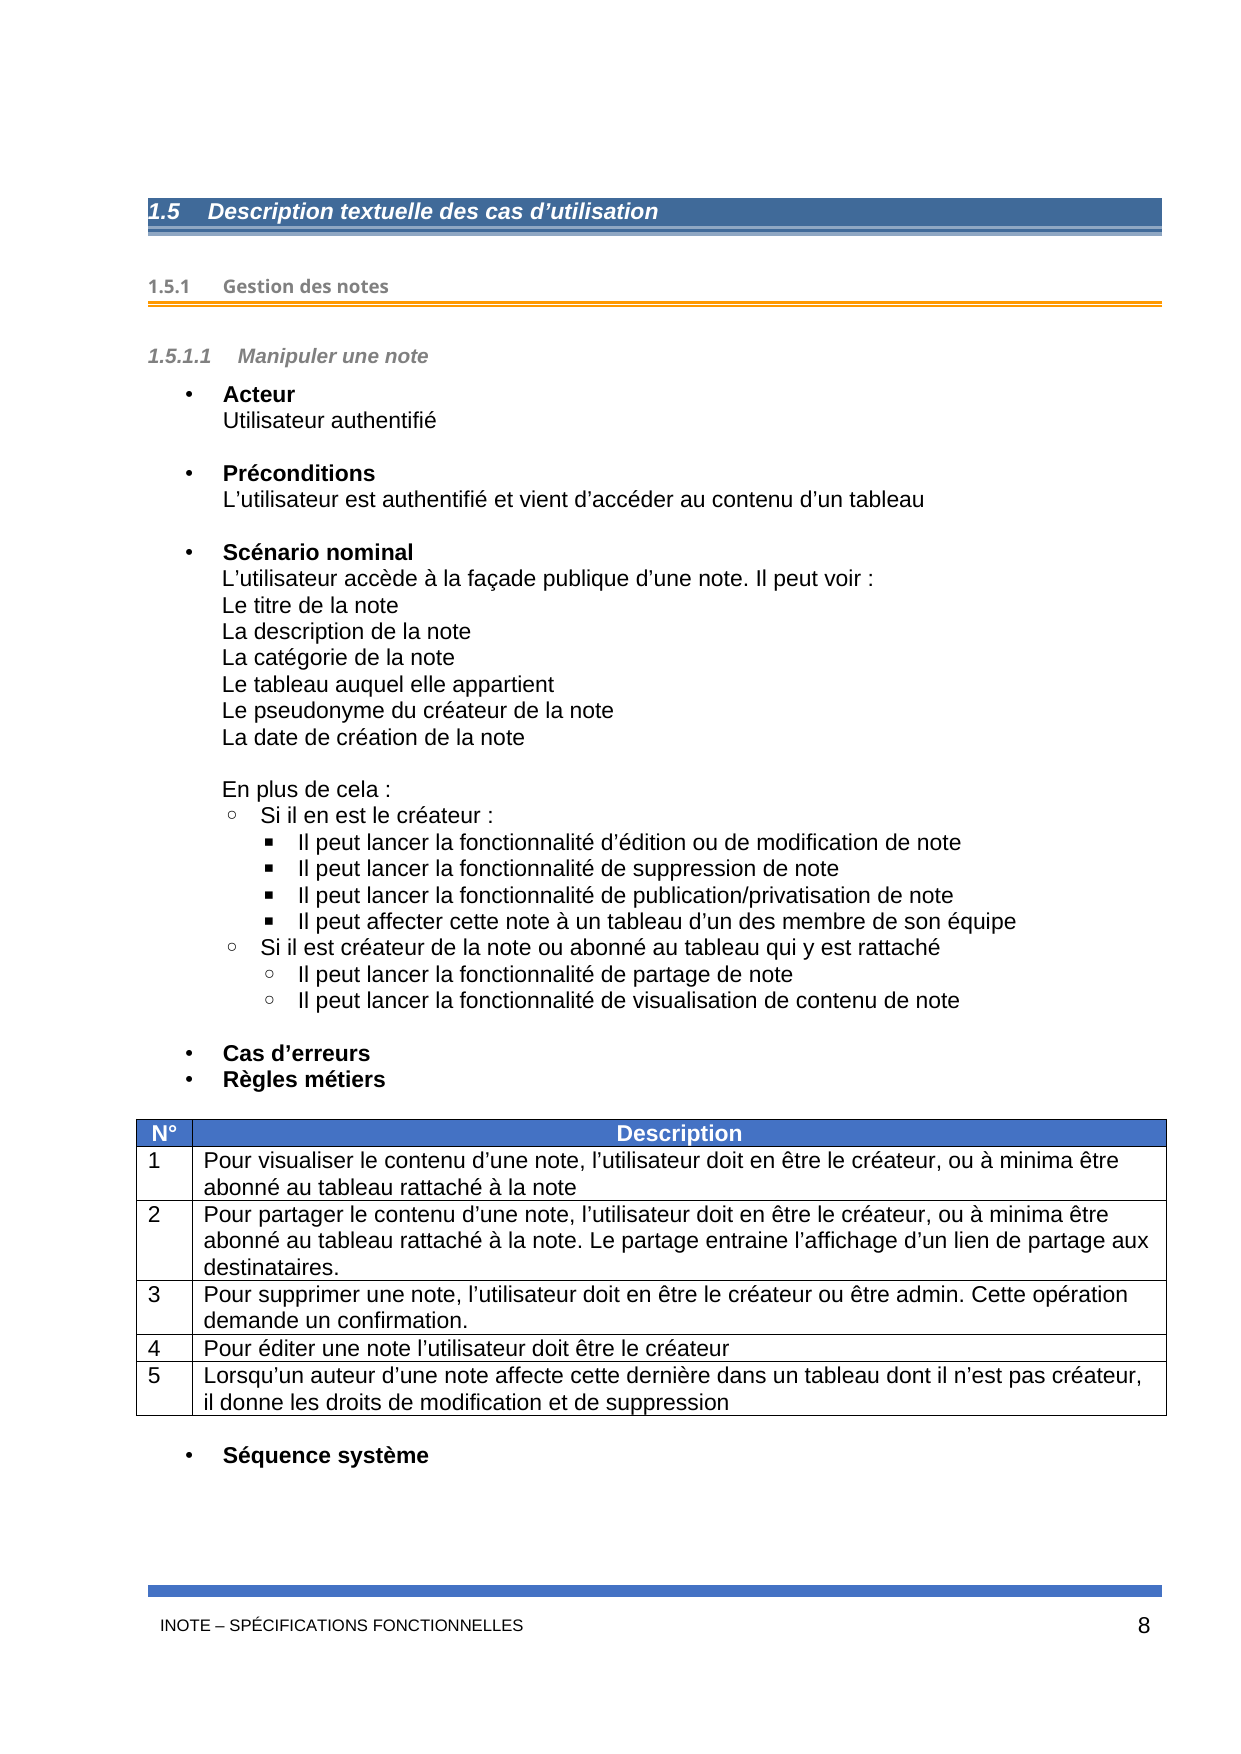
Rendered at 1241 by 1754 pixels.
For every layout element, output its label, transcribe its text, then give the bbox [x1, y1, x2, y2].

list L’utilisateur est authentifié et vient d’accéder au contenu d’un tableau [185, 486, 1162, 513]
table_cell 1 [137, 1147, 192, 1200]
list Il peut affecter cette note à un tableau d’un des membre de son équipe [260, 908, 1162, 934]
text La catégorie de la note [222, 644, 1162, 671]
text Le tableau auquel elle appartient [222, 671, 1162, 697]
list Préconditions [185, 460, 1162, 486]
table_cell 4 [137, 1335, 192, 1361]
text L’utilisateur accède à la façade publique d’une note. Il peut voir : [222, 565, 1162, 592]
table_header Description [193, 1120, 1166, 1146]
table_header N° [137, 1120, 192, 1146]
text Le pseudonyme du créateur de la note [222, 697, 1162, 723]
table_cell 2 [137, 1201, 192, 1280]
table_cell Pour visualiser le contenu d’une note, l’utilisateur doit en être le créateur, ou à minima être abonné au tableau rattaché à la note [193, 1147, 1166, 1200]
list Il peut lancer la fonctionnalité de publication/privatisation de note [260, 882, 1162, 908]
list Il peut lancer la fonctionnalité de partage de note [260, 961, 1162, 987]
table_cell Pour supprimer une note, l’utilisateur doit en être le créateur ou être admin. Cette opération demande un confirmation. [193, 1281, 1166, 1334]
list Scénario nominal [185, 539, 1162, 565]
table_cell Pour partager le contenu d’une note, l’utilisateur doit en être le créateur, ou à minima être abonné au tableau rattaché à la note. Le partage entraine l’affichage d’un lien de partage aux destinataires. [193, 1201, 1166, 1280]
list Règles métiers [185, 1066, 1162, 1092]
list Cas d’erreurs [185, 1040, 1162, 1066]
list Utilisateur authentifié [185, 407, 1162, 433]
table_cell 3 [137, 1281, 192, 1334]
table_cell Lorsqu’un auteur d’une note affecte cette dernière dans un tableau dont il n’est pas créateur, il donne les droits de modification et de suppression [193, 1362, 1166, 1415]
subtitle Description textuelle des cas d’utilisation [148, 198, 1162, 226]
text En plus de cela : [148, 776, 1162, 802]
list Si il est créateur de la note ou abonné au tableau qui y est rattaché [223, 934, 1162, 961]
list Il peut lancer la fonctionnalité d’édition ou de modification de note [260, 829, 1162, 855]
table_cell Pour éditer une note l’utilisateur doit être le créateur [193, 1335, 1166, 1361]
text La date de création de la note [222, 723, 1162, 750]
subtitle Gestion des notes [148, 273, 1162, 301]
list Il peut lancer la fonctionnalité de visualisation de contenu de note [260, 987, 1162, 1013]
list Acteur [185, 381, 1162, 407]
text La description de la note [222, 618, 1162, 644]
table_cell 5 [137, 1362, 192, 1415]
list Séquence système [185, 1442, 1162, 1469]
subtitle Manipuler une note [148, 344, 1162, 368]
list Il peut lancer la fonctionnalité de suppression de note [260, 855, 1162, 882]
list Si il en est le créateur : [223, 802, 1162, 829]
text Le titre de la note [222, 592, 1162, 618]
